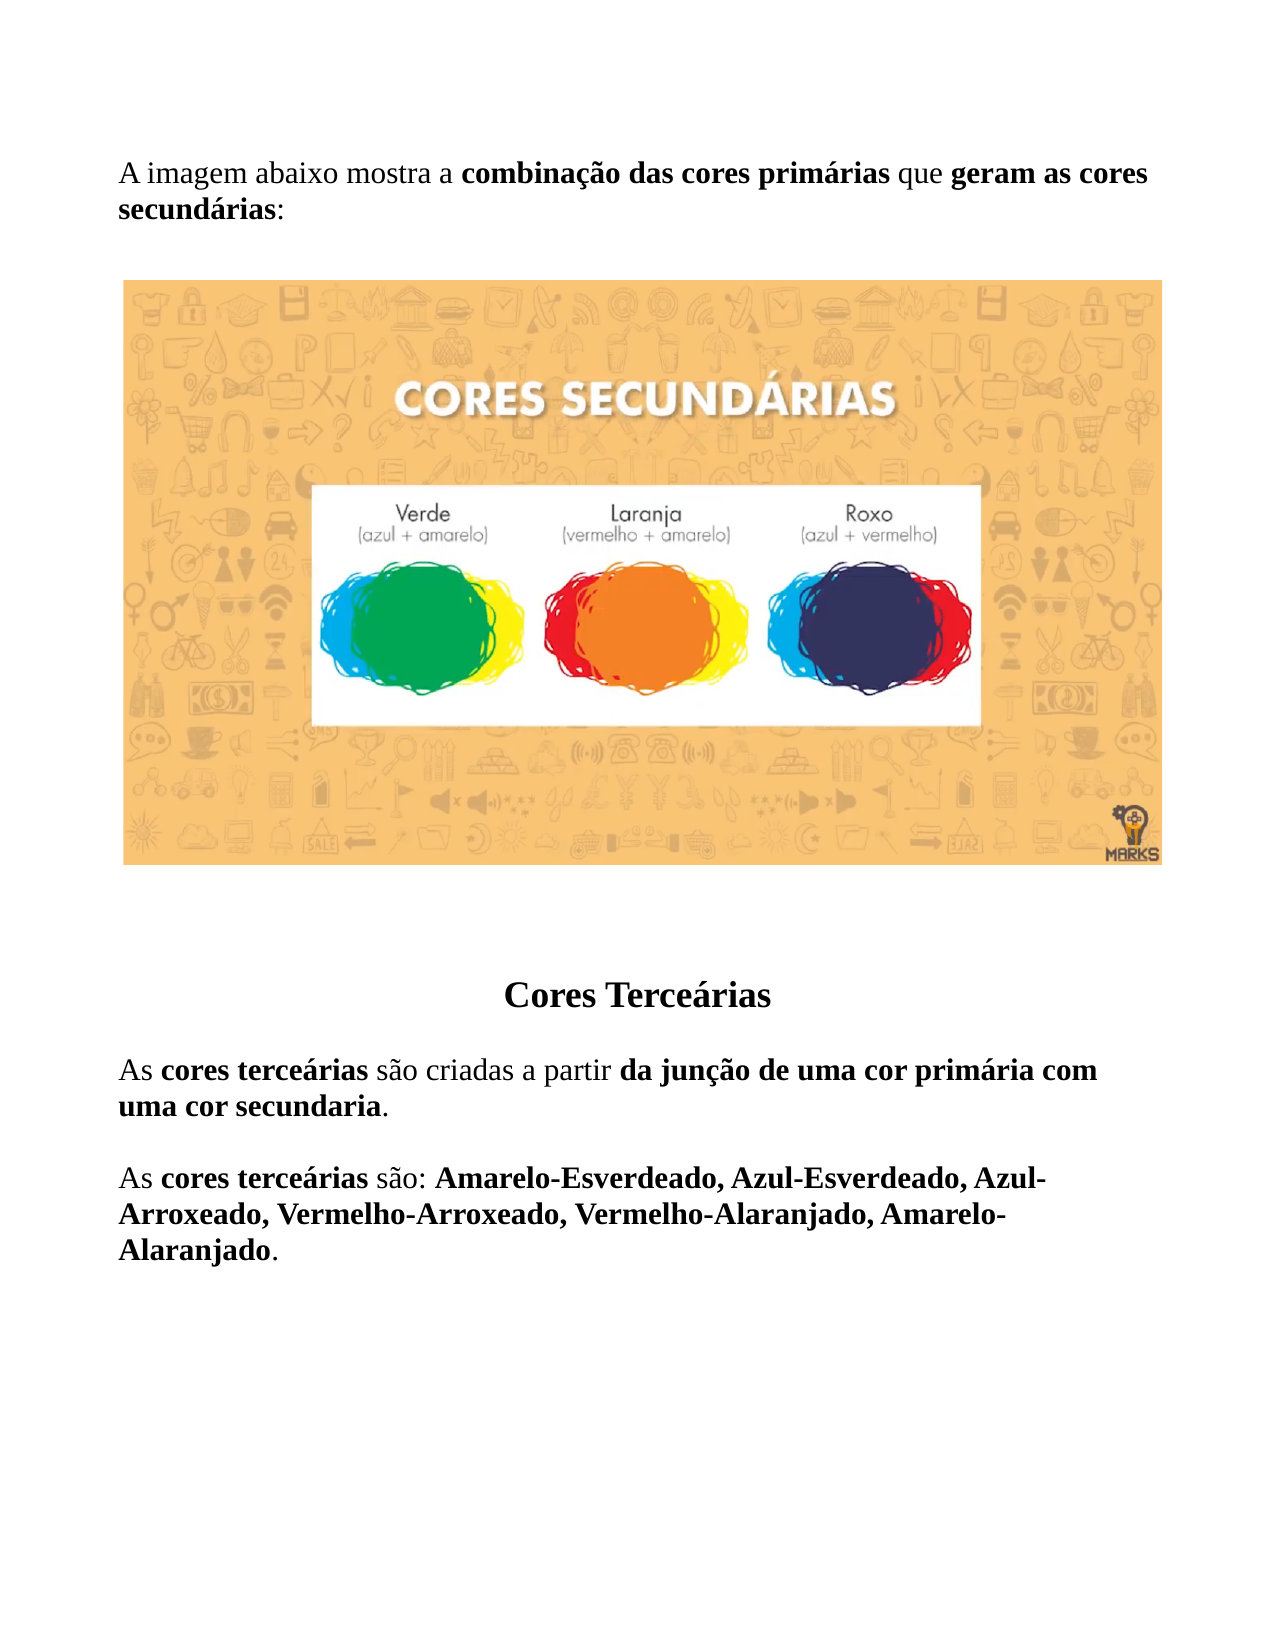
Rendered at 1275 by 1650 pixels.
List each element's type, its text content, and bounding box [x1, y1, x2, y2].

text A imagem abaixo mostra a combinação das cores primárias que geram as cores secundárias: [118, 154, 1157, 226]
text As cores terceárias são: Amarelo-Esverdeado, Azul-Esverdeado, Azul-Arroxeado, Vermelho-Arroxeado, Vermelho-Alaranjado, Amarelo-Alaranjado. [118, 1159, 1157, 1267]
picture [123, 280, 1163, 865]
text Cores Terceárias [118, 972, 1157, 1015]
text As cores terceárias são criadas a partir da junção de uma cor primária com uma cor secundaria. [118, 1051, 1157, 1123]
